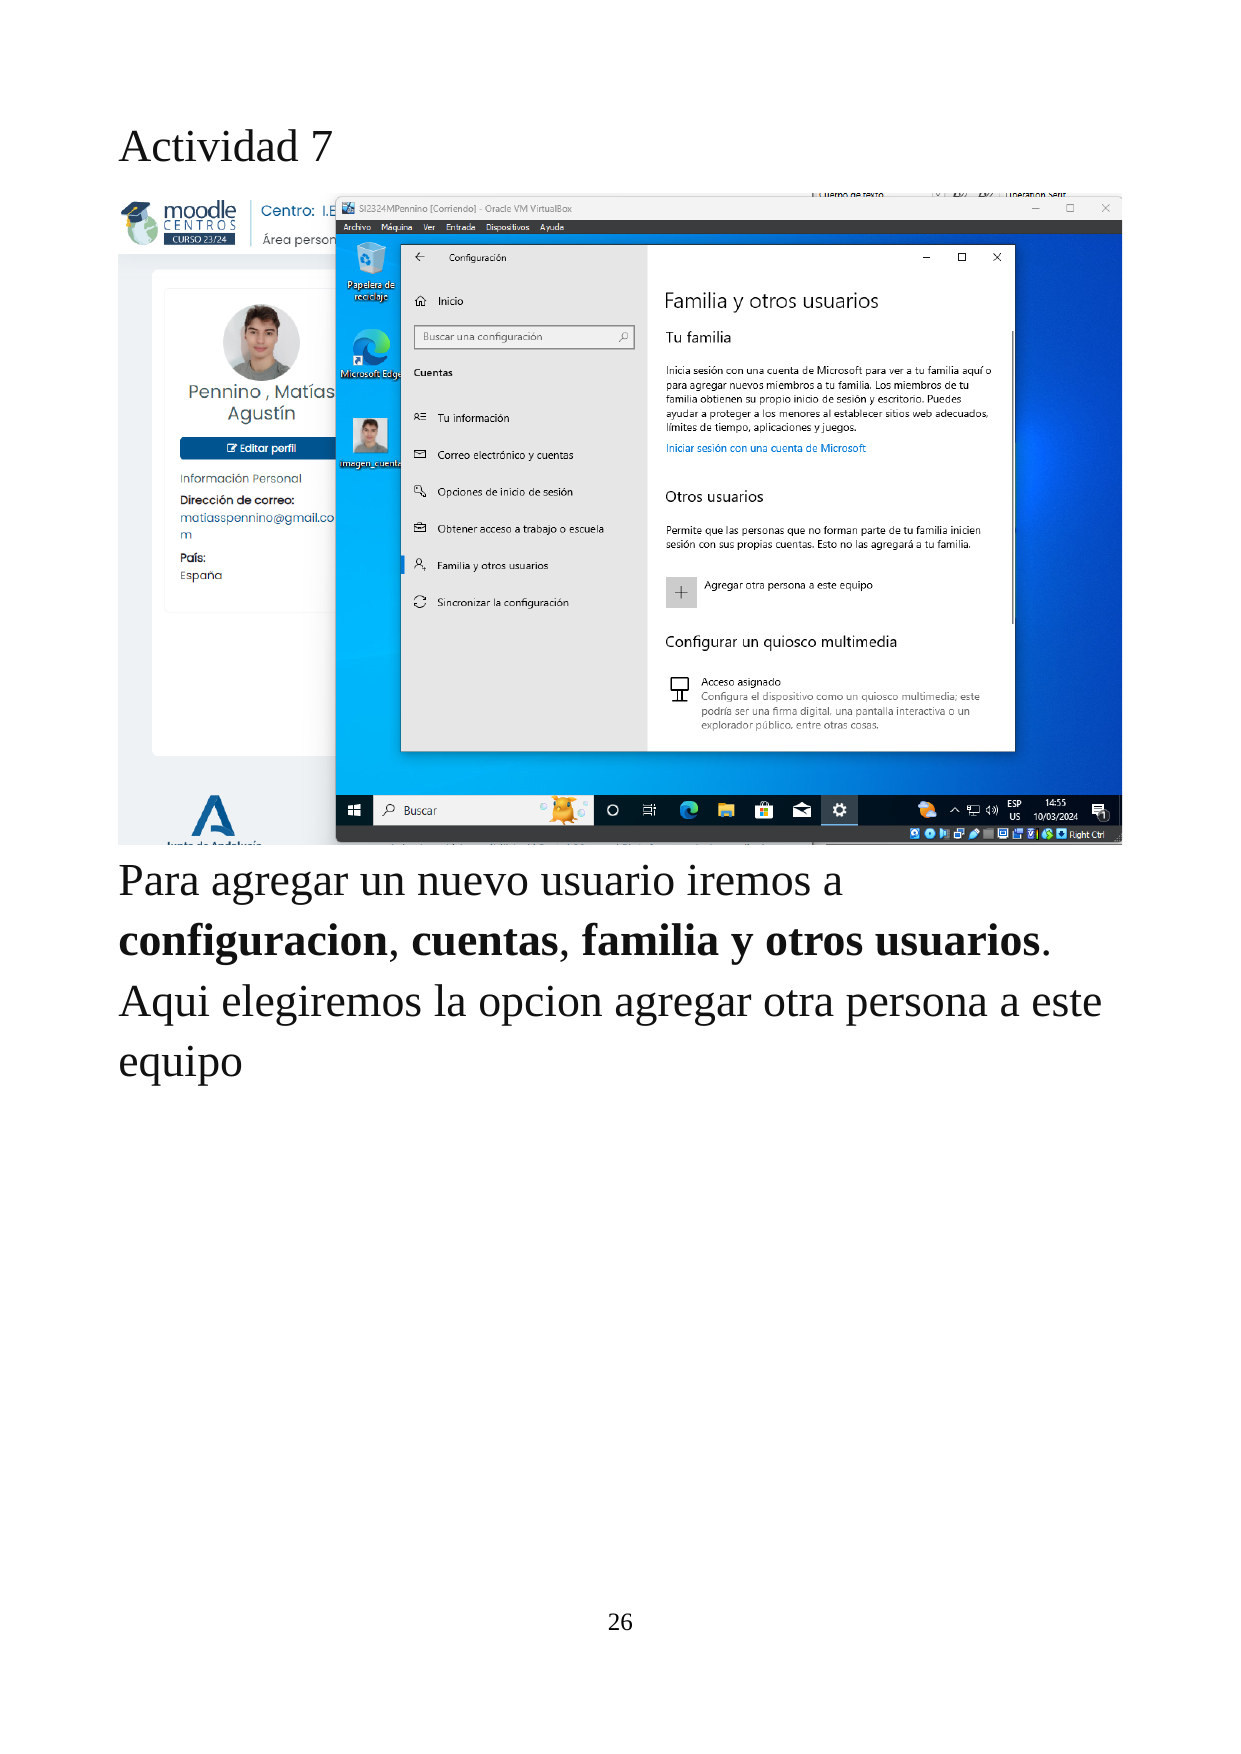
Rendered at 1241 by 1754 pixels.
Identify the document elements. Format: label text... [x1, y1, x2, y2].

picture [118, 193, 1123, 845]
text Para agregar un nuevo usuario iremos a configuracion, cuentas, familia y otros usuarios. Aqui elegiremos la opcion agregar otra persona a este equipo [118, 845, 1122, 1087]
text Actividad 7 [118, 118, 1122, 171]
